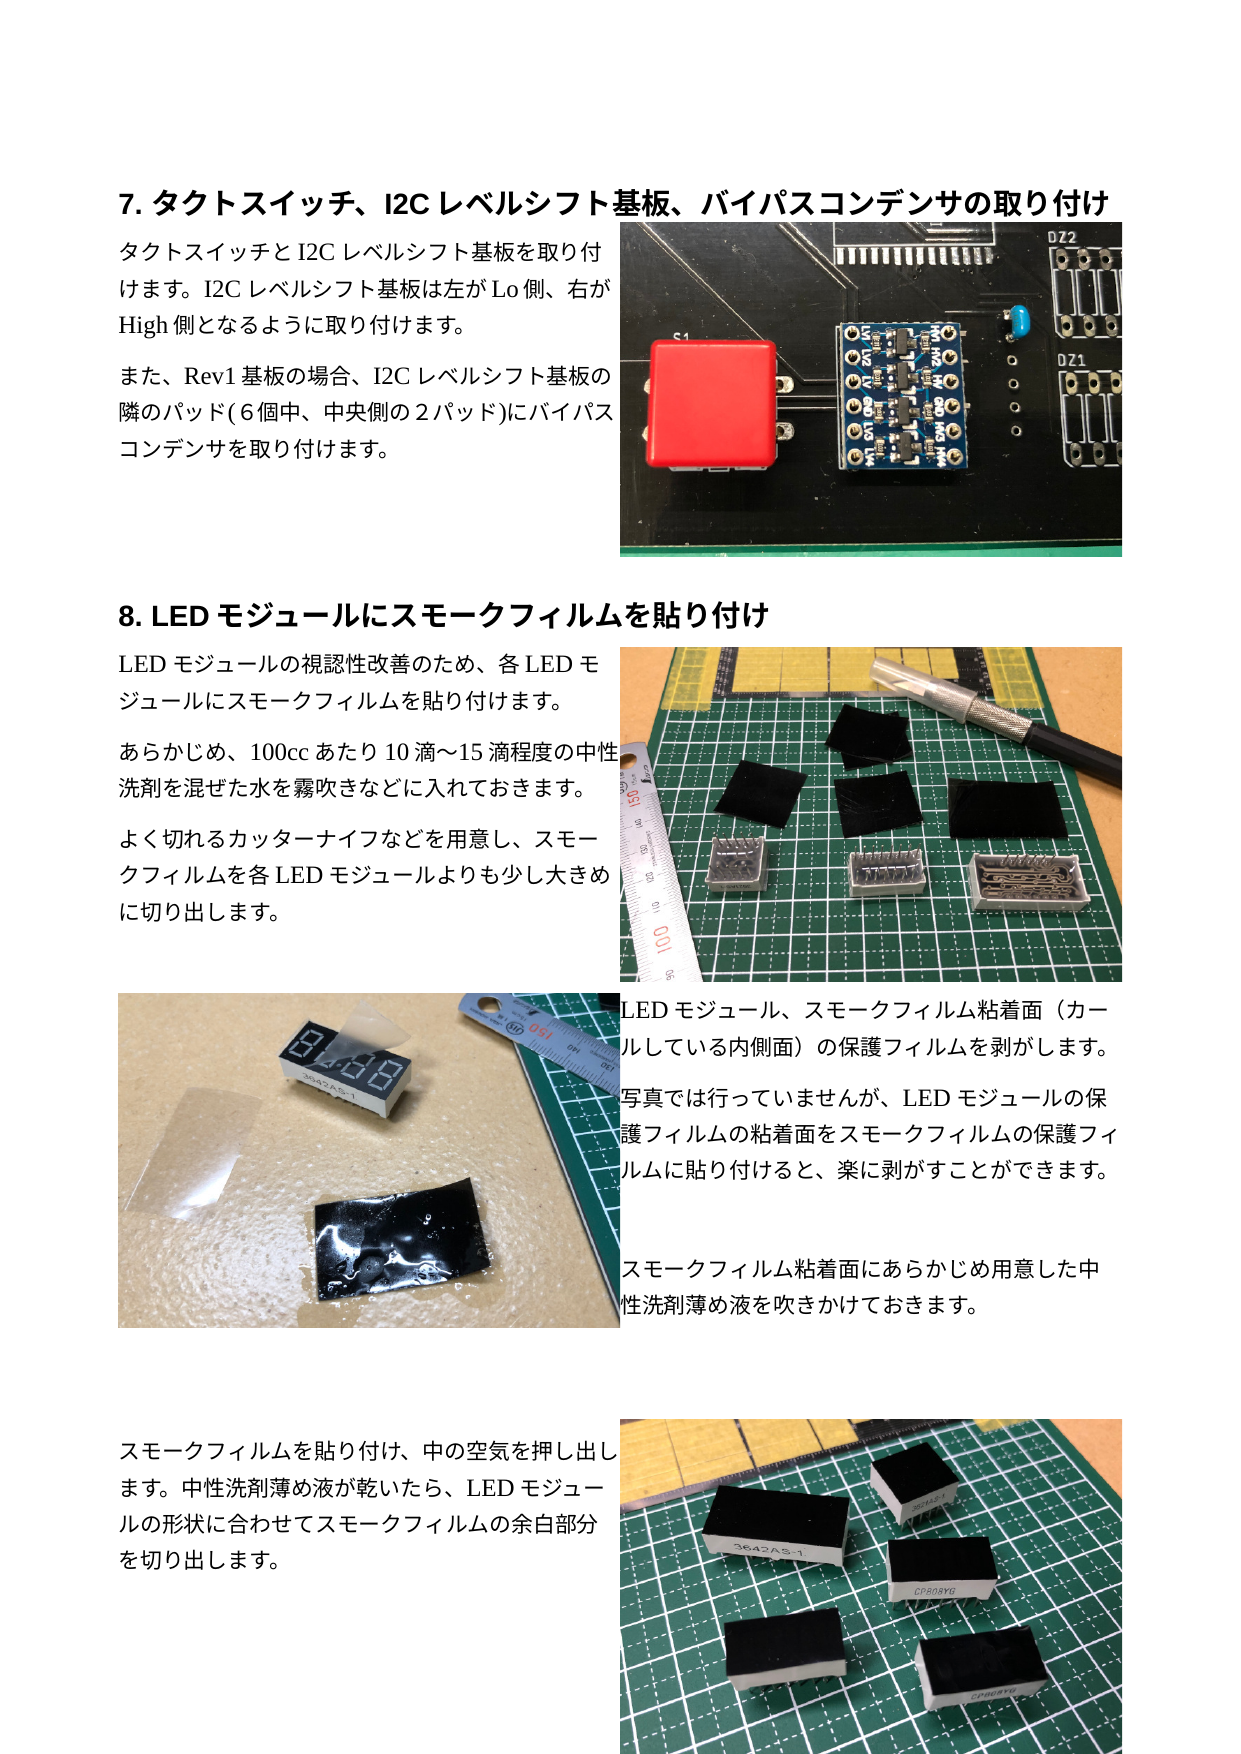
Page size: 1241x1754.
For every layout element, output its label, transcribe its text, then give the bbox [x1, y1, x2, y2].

text スモークフィルム粘着面にあらかじめ用意した中性洗剤薄め液を吹きかけておきます。 [621, 1252, 1122, 1320]
picture [620, 222, 1123, 557]
text あらかじめ、100ccあたり10滴〜15滴程度の中性洗剤を混ぜた水を霧吹きなどに入れておきます。 [118, 735, 620, 803]
picture [620, 647, 1123, 982]
text 写真では行っていませんが、LEDモジュールの保護フィルムの粘着面をスモークフィルムの保護フィルムに貼り付けると、楽に剥がすことができます。 [621, 1081, 1122, 1185]
text LEDモジュールの視認性改善のため、各LEDモジュールにスモークフィルムを貼り付けます。 [118, 647, 620, 715]
text スモークフィルムを貼り付け、中の空気を押し出します。中性洗剤薄め液が乾いたら、LEDモジュールの形状に合わせてスモークフィルムの余白部分を切り出します。 [118, 1434, 620, 1575]
subtitle 7. タクトスイッチ、I2Cレベルシフト基板、バイパスコンデンサの取り付け [118, 180, 1122, 223]
text また、Rev1基板の場合、I2Cレベルシフト基板の隣のパッド(６個中、中央側の２パッド)にバイパスコンデンサを取り付けます。 [118, 359, 620, 463]
subtitle 8. LEDモジュールにスモークフィルムを貼り付け [118, 592, 1122, 635]
text タクトスイッチとI2Cレベルシフト基板を取り付けます。I2Cレベルシフト基板は左がLo側、右がHigh側となるように取り付けます。 [118, 235, 620, 340]
text LEDモジュール、スモークフィルム粘着面（カールしている内側面）の保護フィルムを剥がします。 [621, 993, 1122, 1061]
picture [620, 1419, 1123, 1754]
text よく切れるカッターナイフなどを用意し、スモークフィルムを各LEDモジュールよりも少し大きめに切り出します。 [118, 822, 620, 926]
picture [118, 993, 621, 1328]
